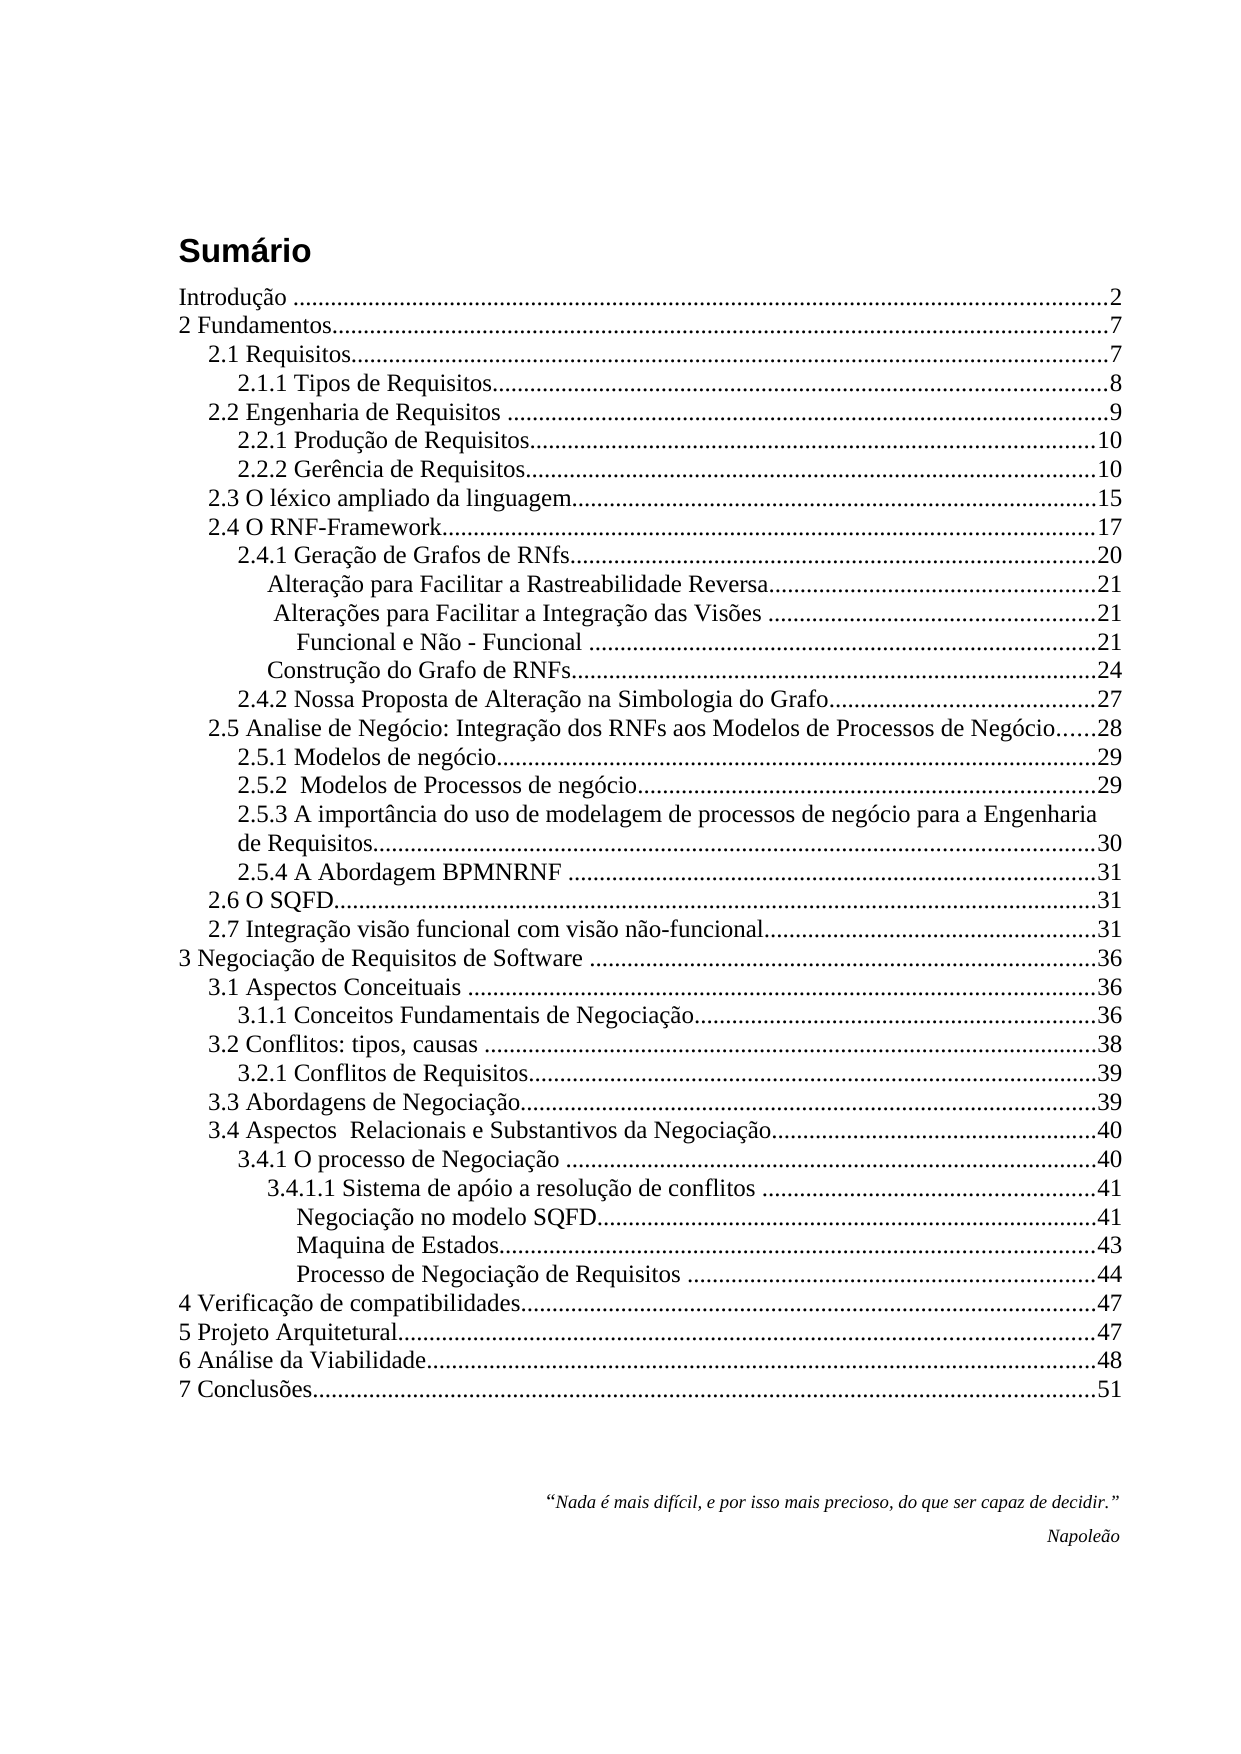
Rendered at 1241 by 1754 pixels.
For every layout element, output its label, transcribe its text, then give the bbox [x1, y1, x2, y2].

text Negociação no modelo SQFD 41 [296, 1202, 1122, 1231]
text Funcional e Não - Funcional 21 [296, 627, 1122, 656]
text 3.1.1 Conceitos Fundamentais de Negociação 36 [237, 1001, 1122, 1029]
text 6 Análise da Viabilidade 48 [178, 1346, 1122, 1374]
text Introdução 2 [178, 282, 1122, 311]
text 3.3 Abordagens de Negociação 39 [208, 1087, 1122, 1116]
text 2 Fundamentos 7 [178, 311, 1122, 339]
text “Nada é mais difícil, e por isso mais precioso, do que ser capaz de decidir.” [240, 1489, 1122, 1513]
text 3.4 Aspectos Relacionais e Substantivos da Negociação 40 [208, 1116, 1122, 1144]
text 2.5.2 Modelos de Processos de negócio 29 [237, 771, 1122, 799]
text 2.4 O RNF-Framework 17 [208, 512, 1122, 541]
text Napoleão [240, 1525, 1122, 1547]
text 2.5 Analise de Negócio: Integração dos RNFs aos Modelos de Processos de Negócio 28 [208, 713, 1122, 742]
text 2.4.2 Nossa Proposta de Alteração na Simbologia do Grafo 27 [237, 684, 1122, 713]
text 2.2.2 Gerência de Requisitos 10 [237, 454, 1122, 483]
text 3.2 Conflitos: tipos, causas 38 [208, 1029, 1122, 1058]
text 3.1 Aspectos Conceituais 36 [208, 972, 1122, 1001]
text Alteração para Facilitar a Rastreabilidade Reversa 21 [267, 569, 1122, 598]
text 2.4.1 Geração de Grafos de RNfs 20 [237, 541, 1122, 569]
text 3.2.1 Conflitos de Requisitos 39 [237, 1058, 1122, 1087]
text 2.5.3 A importância do uso de modelagem de processos de negócio para a Engenharia de Requisitos 30 [237, 799, 1122, 857]
text 2.6 O SQFD 31 [208, 886, 1122, 914]
text 2.1.1 Tipos de Requisitos 8 [237, 368, 1122, 397]
text 3.4.1 O processo de Negociação 40 [237, 1144, 1122, 1173]
text 2.5.1 Modelos de negócio 29 [237, 742, 1122, 771]
text 2.2.1 Produção de Requisitos 10 [237, 426, 1122, 454]
text 2.1 Requisitos 7 [208, 339, 1122, 368]
text 3.4.1.1 Sistema de apóio a resolução de conflitos 41 [267, 1173, 1122, 1202]
text 2.7 Integração visão funcional com visão não-funcional 31 [208, 914, 1122, 943]
text Construção do Grafo de RNFs 24 [267, 656, 1122, 684]
text 7 Conclusões 51 [178, 1374, 1122, 1403]
text 2.5.4 A Abordagem BPMNRNF 31 [237, 857, 1122, 886]
subtitle Sumário [178, 231, 1122, 269]
text 5 Projeto Arquitetural 47 [178, 1317, 1122, 1346]
text 4 Verificação de compatibilidades 47 [178, 1288, 1122, 1317]
text Maquina de Estados 43 [296, 1231, 1122, 1259]
text 2.2 Engenharia de Requisitos 9 [208, 397, 1122, 426]
text Processo de Negociação de Requisitos 44 [296, 1259, 1122, 1288]
text 2.3 O léxico ampliado da linguagem 15 [208, 483, 1122, 512]
text 3 Negociação de Requisitos de Software 36 [178, 943, 1122, 972]
text Alterações para Facilitar a Integração das Visões 21 [267, 598, 1122, 627]
